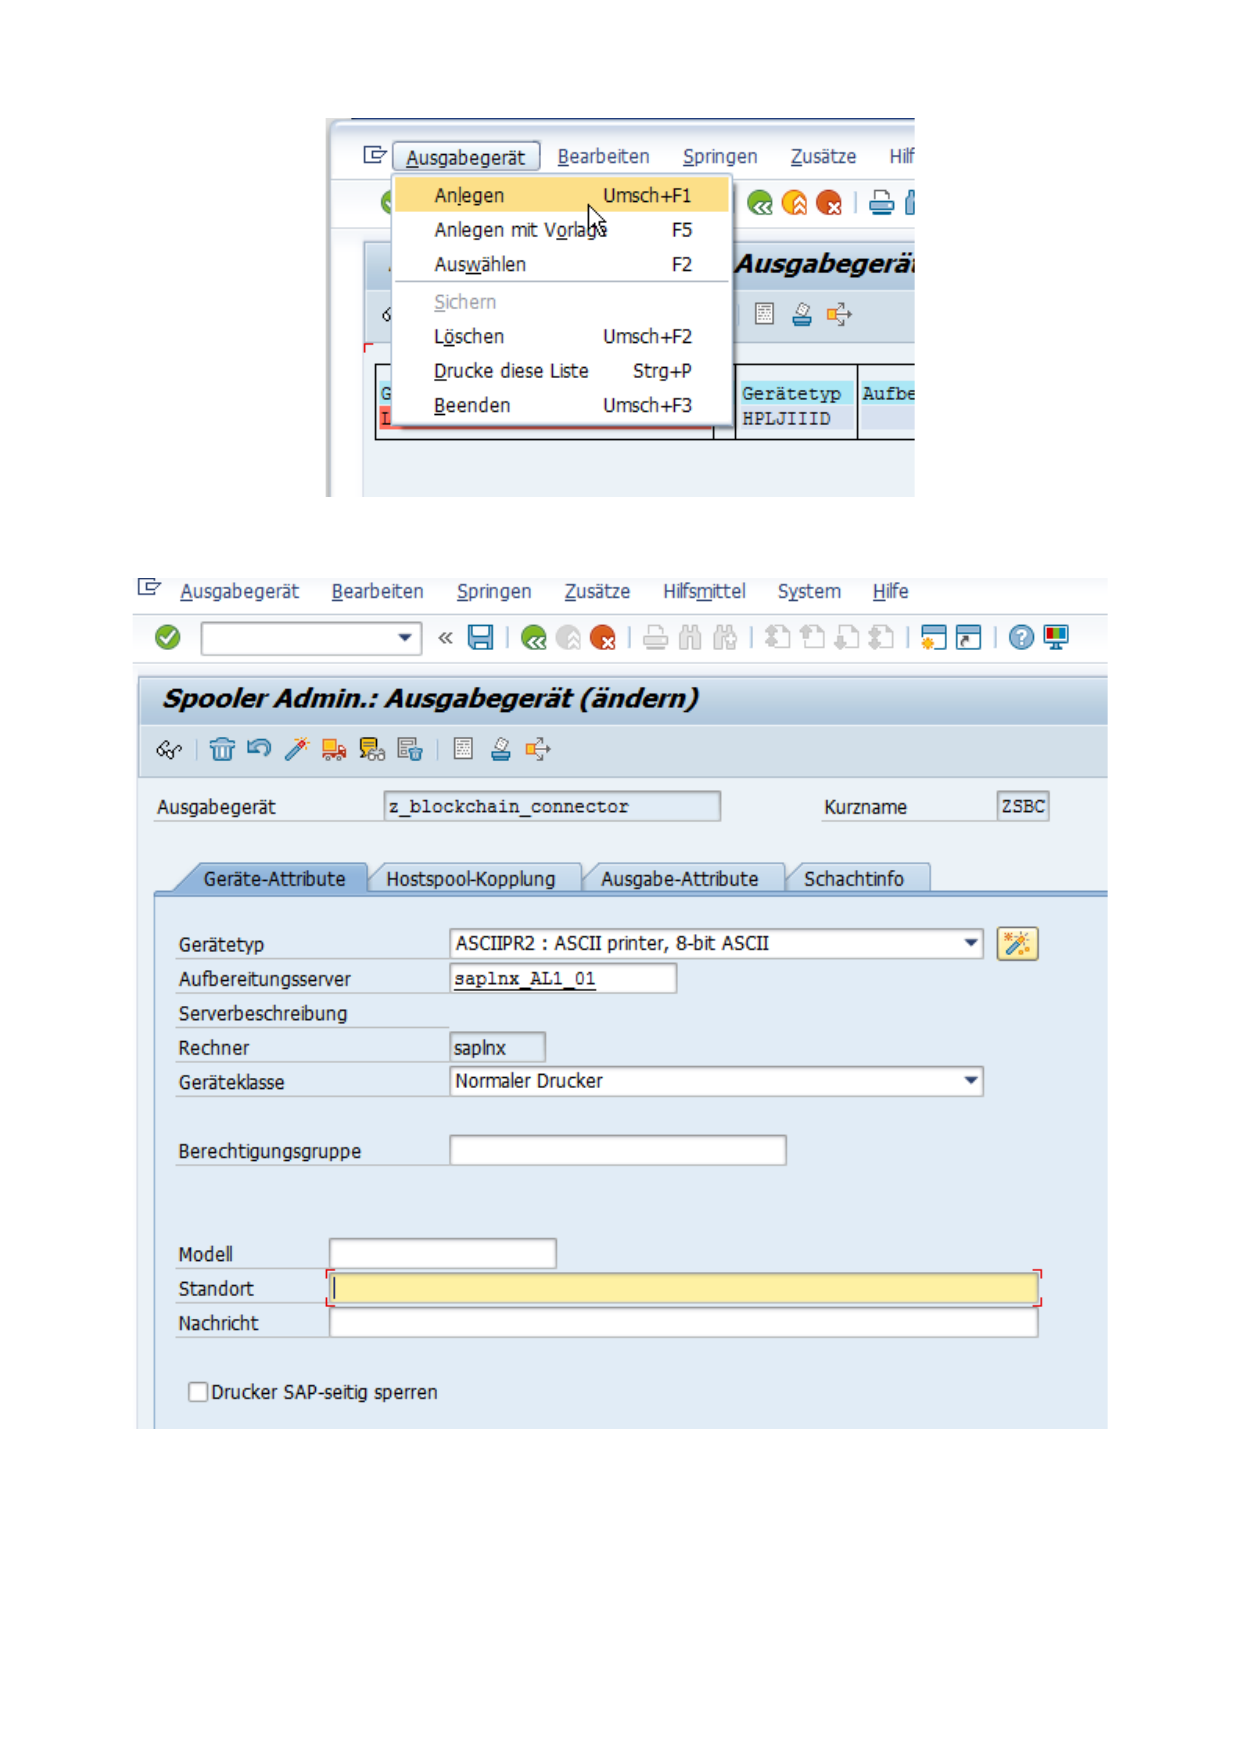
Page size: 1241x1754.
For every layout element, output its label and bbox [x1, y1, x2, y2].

picture [132, 578, 1108, 1429]
picture [325, 118, 915, 497]
